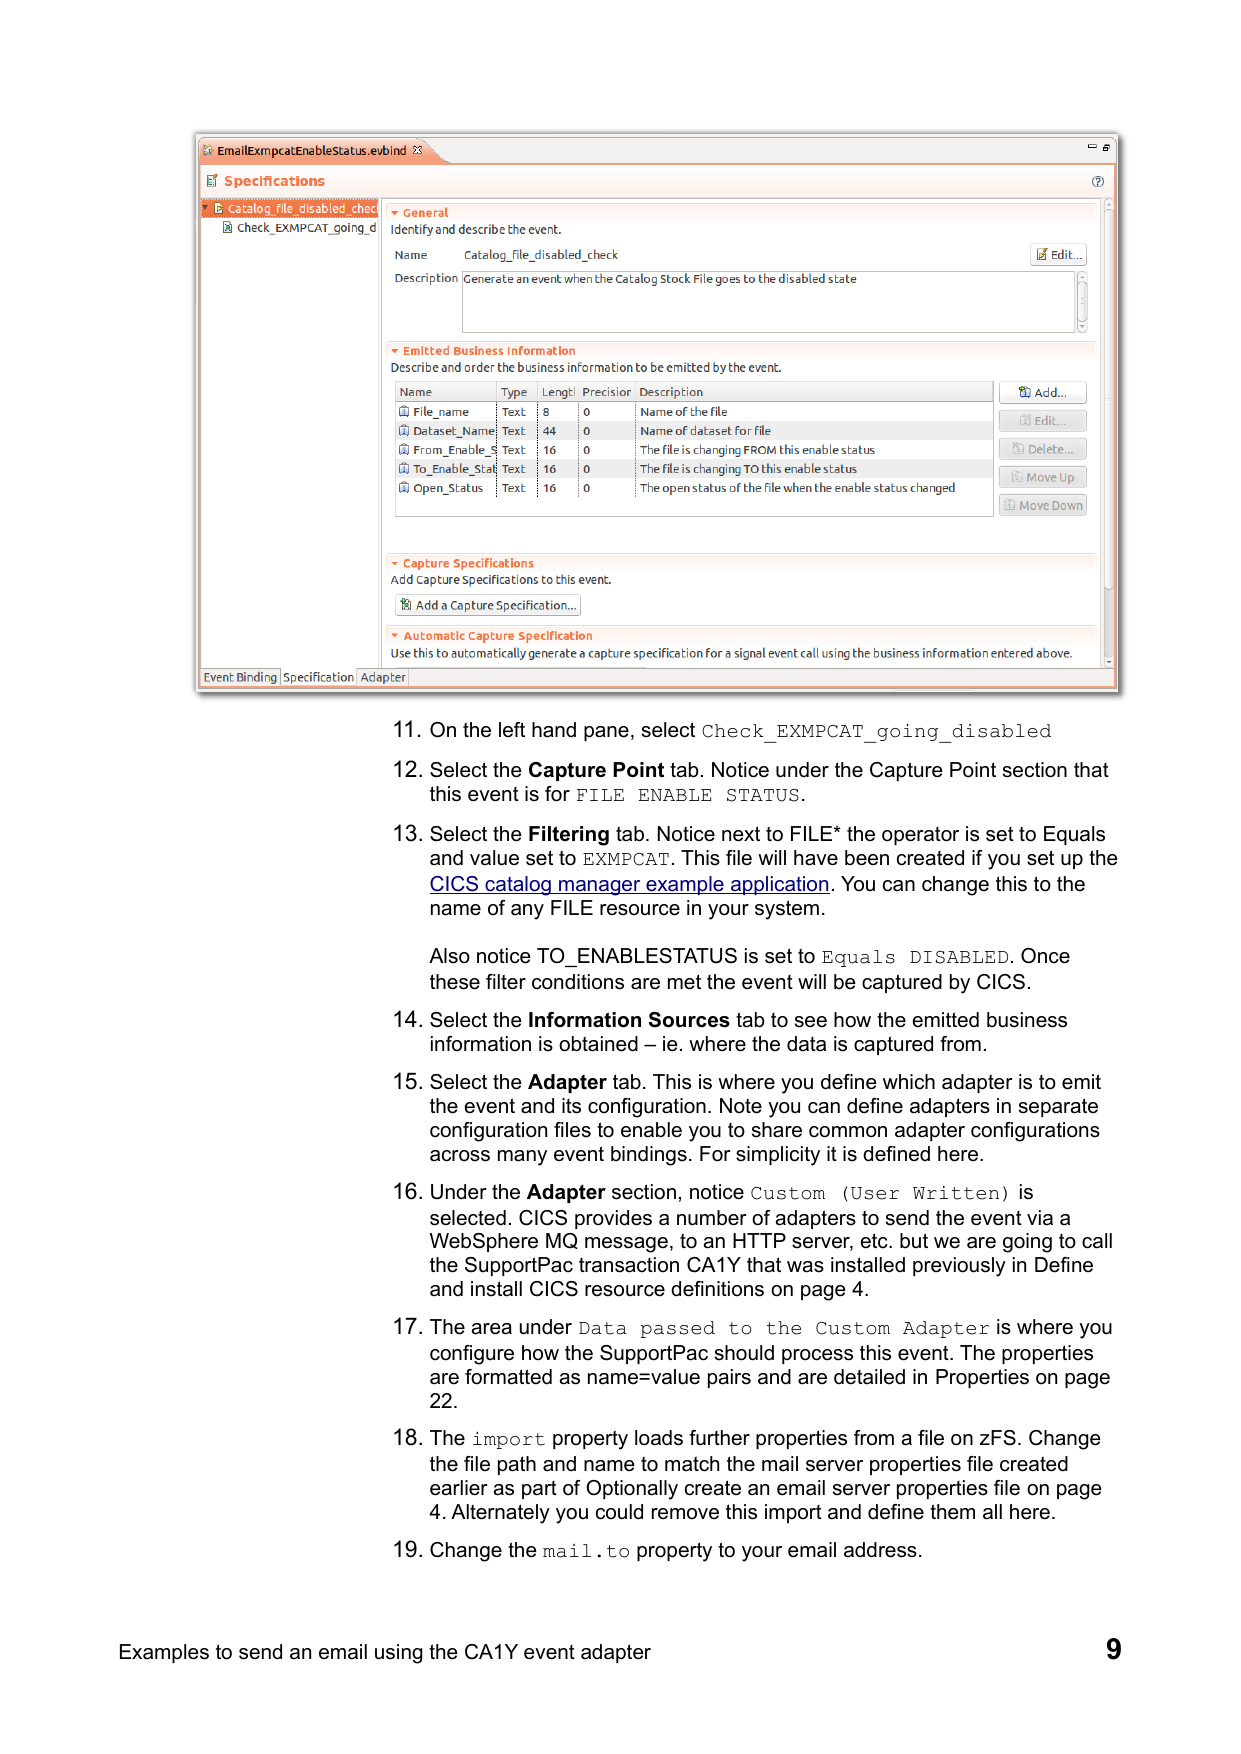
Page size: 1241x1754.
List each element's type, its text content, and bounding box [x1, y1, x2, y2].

list The import property loads further properties from a file on zFS. Change the file path and name to match the mail server properties file created earlier as part of Optionally create an email server properties file on page 4. Alternately you could remove this import and define them all here. [392, 1424, 1122, 1524]
list Select the Capture Point tab. Notice under the Capture Point section that this event is for FILE ENABLE STATUS. [392, 756, 1122, 808]
list Select the Filtering tab. Notice next to FILE* the operator is set to Equals and value set to EXMPCAT. This file will have been created if you set up the CICS catalog manager example application. You can change this to the name of any FILE resource in your system. Also notice TO_ENABLESTATUS is set to Equals DISABLED. Once these filter conditions are met the event will be captured by CICS. [392, 820, 1122, 994]
list The area under Data passed to the Custom Adapter is where you configure how the SupportPac should process this event. The properties are formatted as name=value pairs and are detailed in Properties on page 22. [392, 1313, 1122, 1412]
list Change the mail.to property to your email address. [392, 1536, 1122, 1563]
list Select the Adapter tab. This is where you define which adapter is to emit the event and its configuration. Note you can define adapters in separate configuration files to enable you to share common adapter configurations across many event bindings. For simplicity it is defined here. [392, 1068, 1122, 1166]
picture [187, 125, 1131, 705]
list Under the Adapter section, notice Custom (User Written) is selected. CICS provides a number of adapters to send the event via a WebSphere MQ message, to an HTTP server, etc. but we are going to call the SupportPac transaction CA1Y that was installed previously in Define and install CICS resource definitions on page 4. [392, 1178, 1122, 1301]
list On the left hand pane, select Check_EXMPCAT_going_disabled [392, 705, 1122, 744]
list Select the Information Sources tab to see how the emitted business information is obtained – ie. where the data is captured from. [392, 1006, 1122, 1056]
list [392, 118, 1122, 125]
